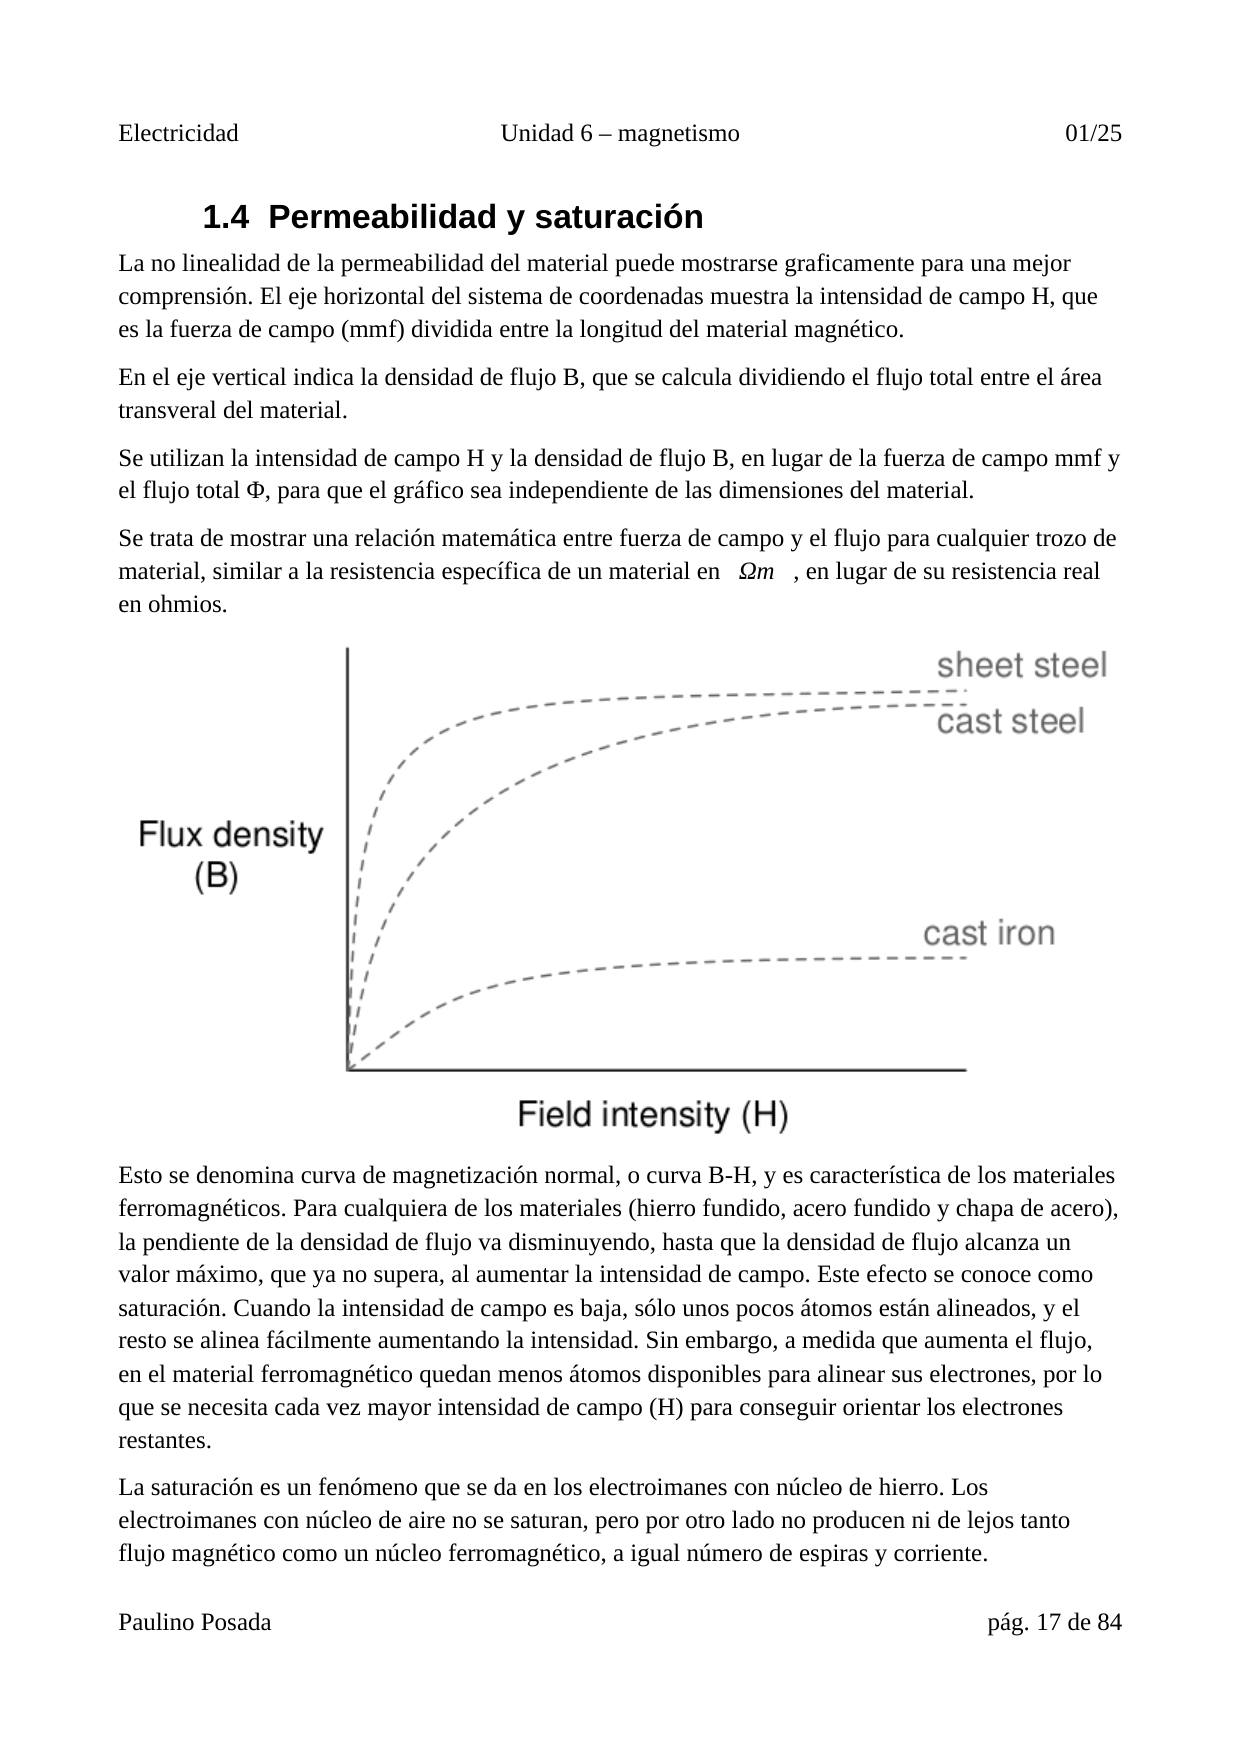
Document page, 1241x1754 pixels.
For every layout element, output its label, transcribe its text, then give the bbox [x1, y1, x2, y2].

picture [118, 636, 1123, 1143]
text La no linealidad de la permeabilidad del material puede mostrarse graficamente para una mejor comprensión. El eje horizontal del sistema de coordenadas muestra la intensidad de campo H, que es la fuerza de campo (mmf) dividida entre la longitud del material magnético. [118, 248, 1122, 343]
text Se trata de mostrar una relación matemática entre fuerza de campo y el flujo para cualquier trozo de material, similar a la resistencia específica de un material en, en lugar de su resistencia real en ohmios. [118, 523, 1122, 618]
text Se utilizan la intensidad de campo H y la densidad de flujo B, en lugar de la fuerza de campo mmf y el flujo total Φ, para que el gráfico sea independiente de las dimensiones del material. [118, 443, 1122, 504]
text En el eje vertical indica la densidad de flujo B, que se calcula dividiendo el flujo total entre el área transveral del material. [118, 362, 1122, 424]
text Esto se denomina curva de magnetización normal, o curva B-H, y es característica de los materiales ferromagnéticos. Para cualquiera de los materiales (hierro fundido, acero fundido y chapa de acero), la pendiente de la densidad de flujo va disminuyendo, hasta que la densidad de flujo alcanza un valor máximo, que ya no supera, al aumentar la intensidad de campo. Este efecto se conoce como saturación. Cuando la intensidad de campo es baja, sólo unos pocos átomos están alineados, y el resto se alinea fácilmente aumentando la intensidad. Sin embargo, a medida que aumenta el flujo, en el material ferromagnético quedan menos átomos disponibles para alinear sus electrones, por lo que se necesita cada vez mayor intensidad de campo (H) para conseguir orientar los electrones restantes. [118, 1161, 1122, 1453]
text La saturación es un fenómeno que se da en los electroimanes con núcleo de hierro. Los electroimanes con núcleo de aire no se saturan, pero por otro lado no producen ni de lejos tanto flujo magnético como un núcleo ferromagnético, a igual número de espiras y corriente. [118, 1472, 1122, 1567]
subtitle Permeabilidad y saturación [193, 197, 1122, 236]
